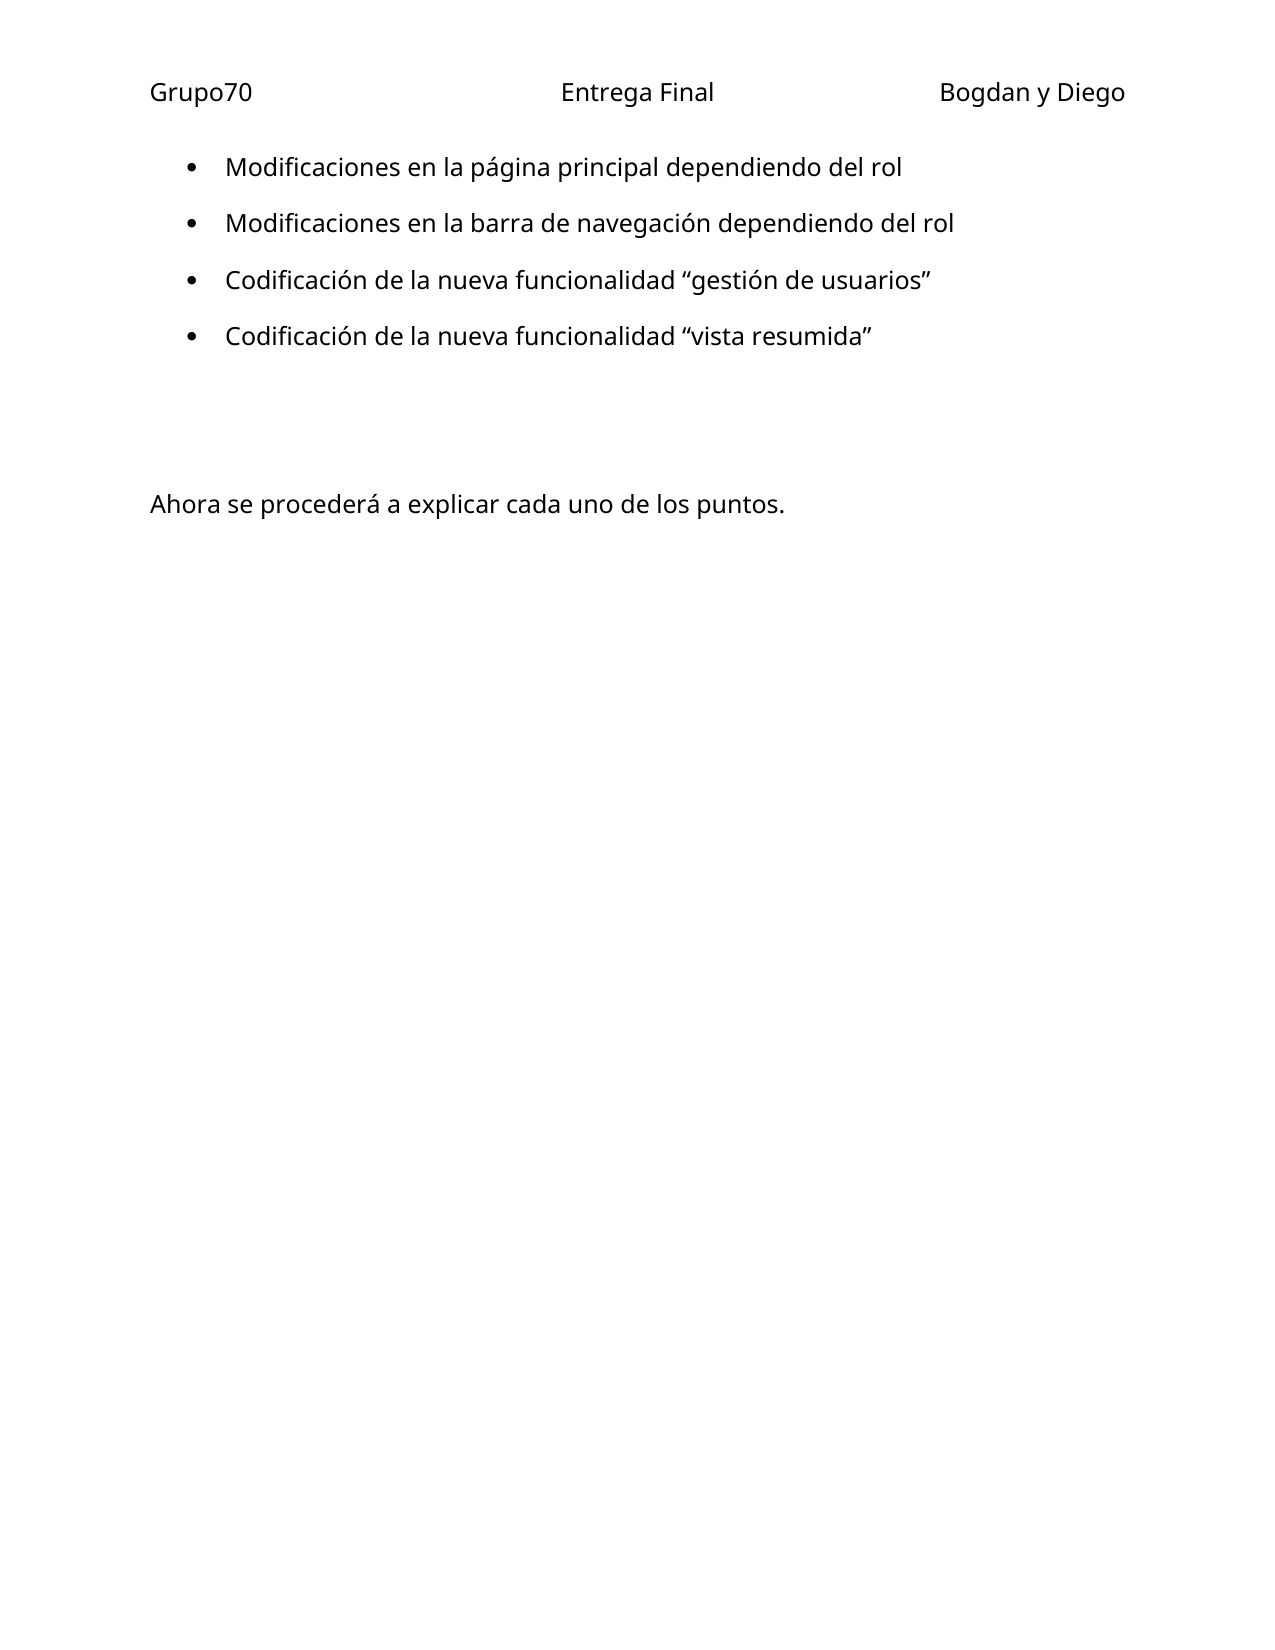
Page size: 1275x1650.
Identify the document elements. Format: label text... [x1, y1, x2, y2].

list Codificación de la nueva funcionalidad “gestión de usuarios” [187, 262, 1125, 296]
list Modificaciones en la barra de navegación dependiendo del rol [187, 206, 1125, 240]
text Ahora se procederá a explicar cada uno de los puntos. [150, 487, 1125, 521]
list Modificaciones en la página principal dependiendo del rol [187, 150, 1125, 184]
list Codificación de la nueva funcionalidad “vista resumida” [187, 318, 1125, 352]
